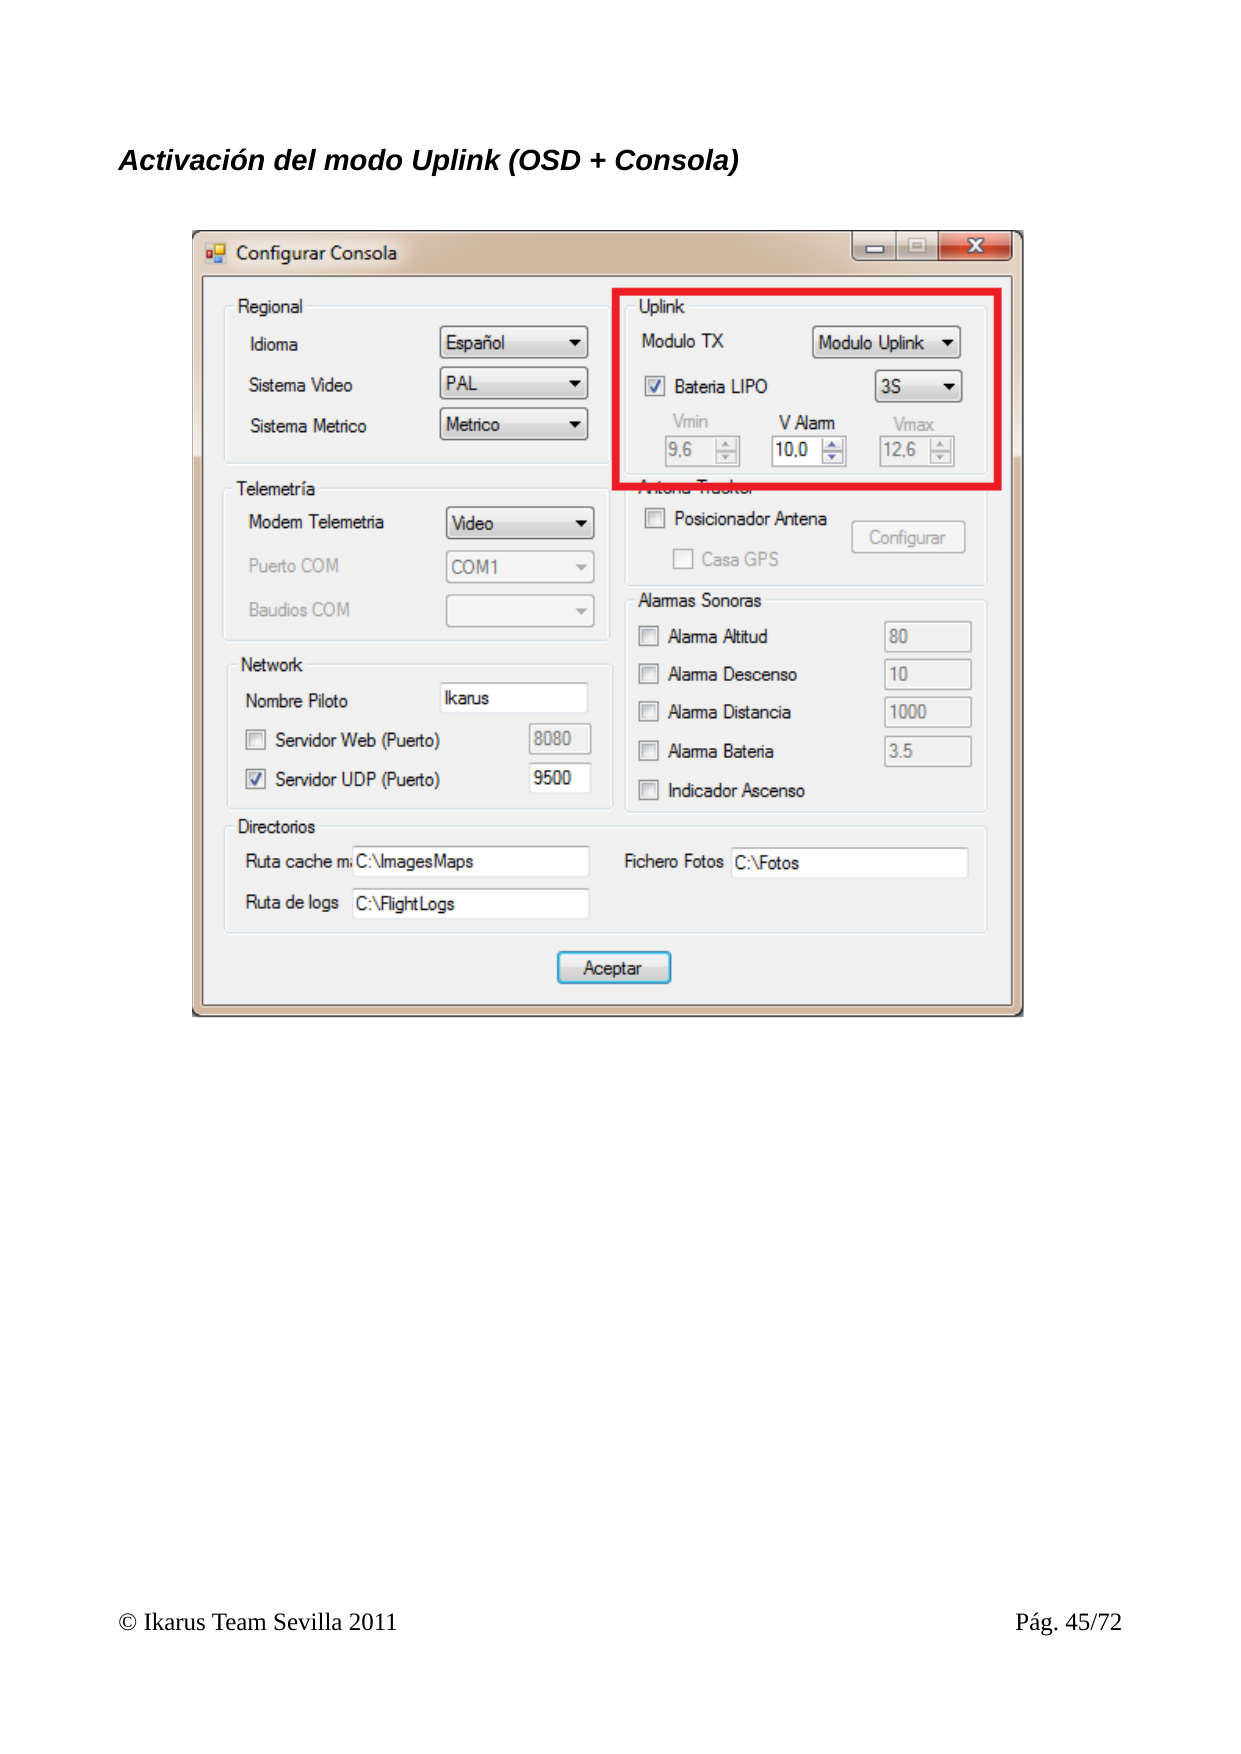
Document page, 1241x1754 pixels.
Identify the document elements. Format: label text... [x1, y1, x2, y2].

subtitle Activación del modo Uplink (OSD + Consola) [118, 143, 1122, 177]
